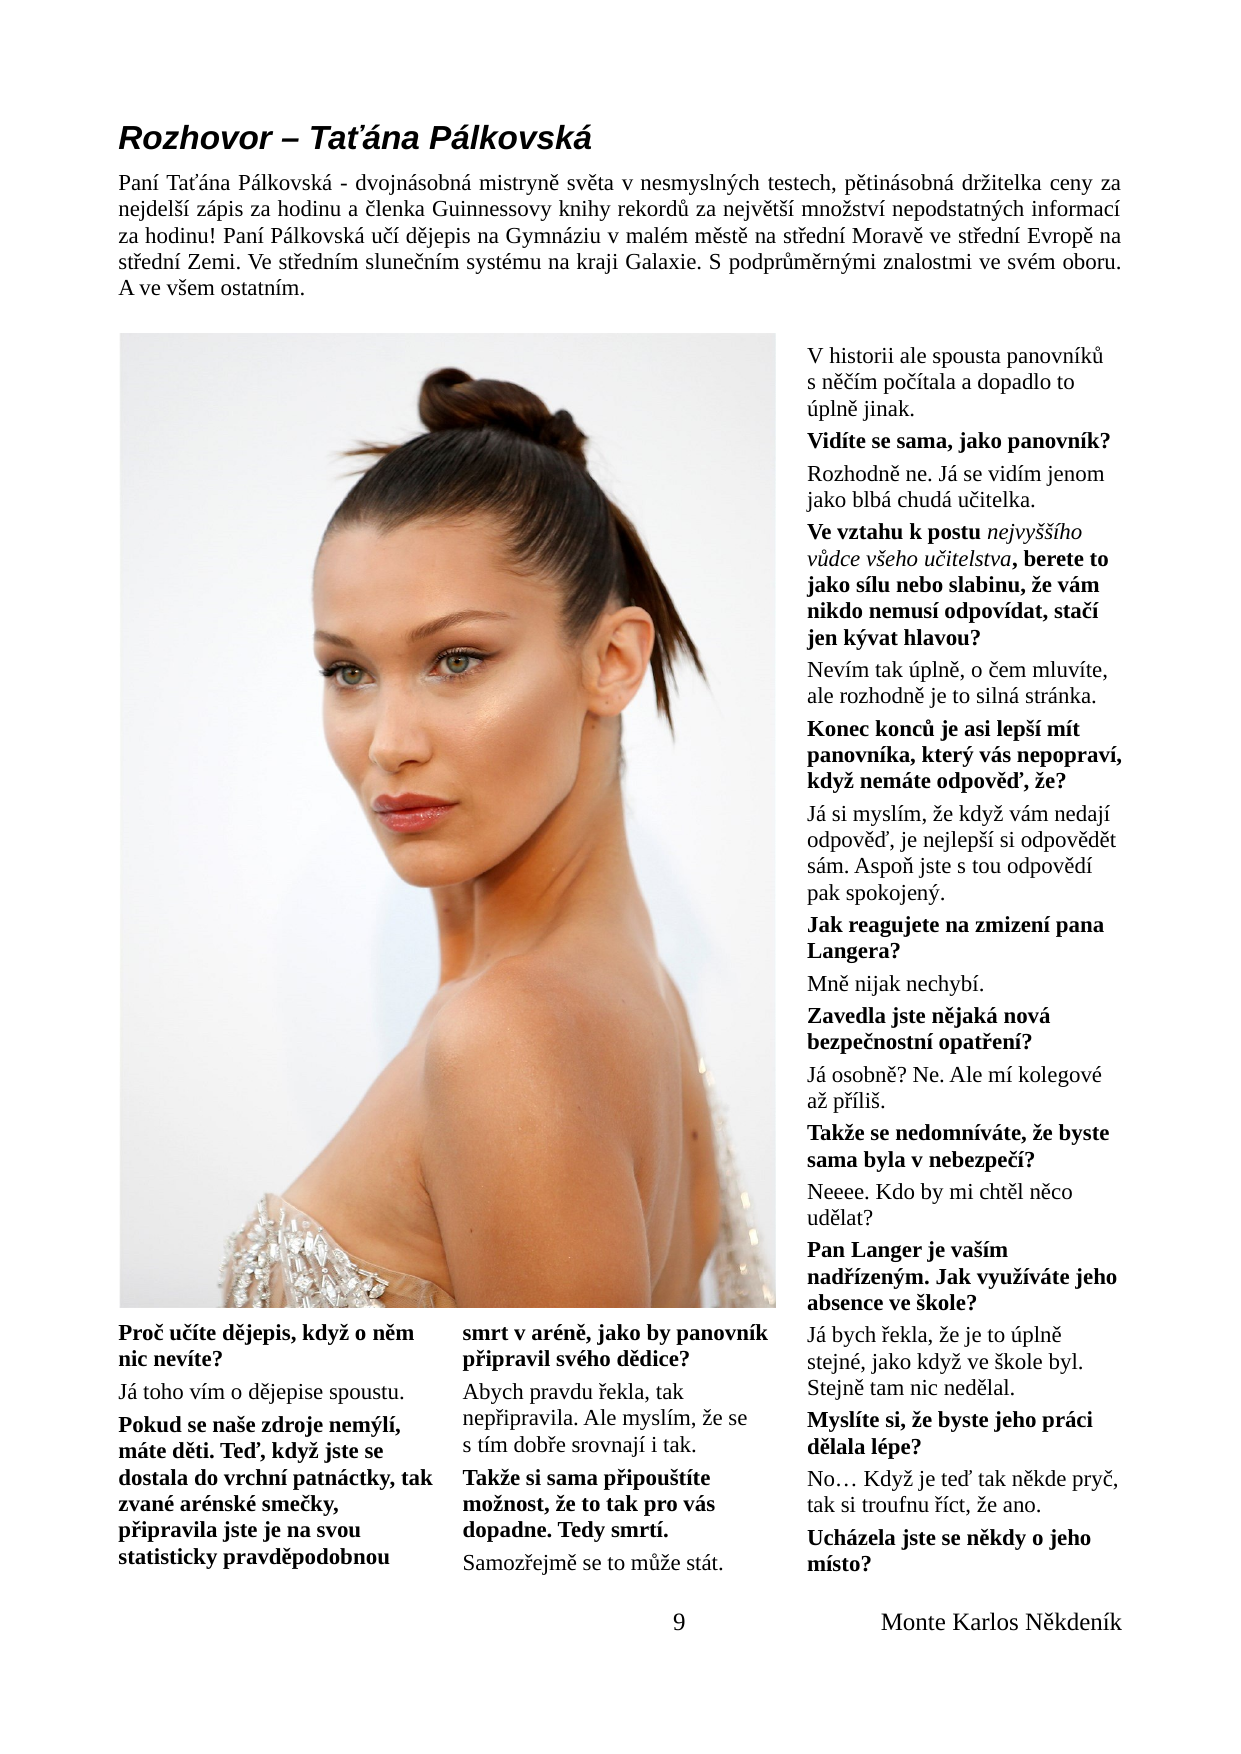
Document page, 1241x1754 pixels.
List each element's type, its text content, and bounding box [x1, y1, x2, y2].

text Ucházela jste se někdy o jeho místo? [807, 1524, 1122, 1577]
text Pokud se naše zdroje nemýlí, máte děti. Teď, když jste se dostala do vrchní patnáctky, tak zvané arénské smečky, připravila jste je na svou statisticky pravděpodobnou [118, 1411, 433, 1569]
subtitle Paní Taťána Pálkovská - dvojnásobná mistryně světa v nesmyslných testech, pětinásobná držitelka ceny za nejdelší zápis za hodinu a členka Guinnessovy knihy rekordů za největší množství nepodstatných informací za hodinu! Paní Pálkovská učí dějepis na Gymnáziu v malém městě na střední Moravě ve střední Evropě na střední Zemi. Ve středním slunečním systému na kraji Galaxie. S podprůměrnými znalostmi ve svém oboru. A ve všem ostatním. [118, 169, 1122, 301]
text Pan Langer je vaším nadřízeným. Jak využíváte jeho absence ve škole? [807, 1237, 1122, 1316]
picture [119, 333, 776, 1285]
text Já osobně? Ne. Ale mí kolegové až příliš. [807, 1061, 1122, 1113]
text Já si myslím, že když vám nedají odpověď, je nejlepší si odpovědět sám. Aspoň jste s tou odpovědí pak spokojený. [807, 800, 1122, 905]
text Takže si sama připouštíte možnost, že to tak pro vás dopadne. Tedy smrtí. [462, 1464, 777, 1543]
text Vidíte se sama, jako panovník? [807, 427, 1122, 454]
text Samozřejmě se to může stát. [462, 1549, 777, 1576]
text Proč učíte dějepis, když o něm nic nevíte? [118, 342, 433, 1372]
text Abych pravdu řekla, tak nepřipravila. Ale myslím, že se s tím dobře srovnají i tak. [462, 1378, 777, 1457]
text Mně nijak nechybí. [807, 970, 1122, 996]
text Ve vztahu k postu nejvyššího vůdce všeho učitelstva, berete to jako sílu nebo slabinu, že vám nikdo nemusí odpovídat, stačí jen kývat hlavou? [807, 518, 1122, 650]
text smrt v aréně, jako by panovník připravil svého dědice? [462, 342, 777, 1372]
text Rozhodně ne. Já se vidím jenom jako blbá chudá učitelka. [807, 460, 1122, 512]
text Takže se nedomníváte, že byste sama byla v nebezpečí? [807, 1119, 1122, 1172]
text No… Když je teď tak někde pryč, tak si troufnu říct, že ano. [807, 1465, 1122, 1518]
text V historii ale spousta panovníků s něčím počítala a dopadlo to úplně jinak. [807, 342, 1122, 421]
text Myslíte si, že byste jeho práci dělala lépe? [807, 1407, 1122, 1459]
text Nevím tak úplně, o čem mluvíte, ale rozhodně je to silná stránka. [807, 656, 1122, 709]
text Já toho vím o dějepise spoustu. [118, 1378, 433, 1404]
text Zavedla jste nějaká nová bezpečnostní opatření? [807, 1002, 1122, 1055]
text Já bych řekla, že je to úplně stejné, jako když ve škole byl. Stejně tam nic nedělal. [807, 1322, 1122, 1401]
text Neeee. Kdo by mi chtěl něco udělat? [807, 1178, 1122, 1231]
subtitle Rozhovor – Taťána Pálkovská [118, 118, 1122, 157]
text Konec konců je asi lepší mít panovníka, který vás nepopraví, když nemáte odpověď, že? [807, 715, 1122, 794]
text Jak reagujete na zmizení pana Langera? [807, 911, 1122, 964]
